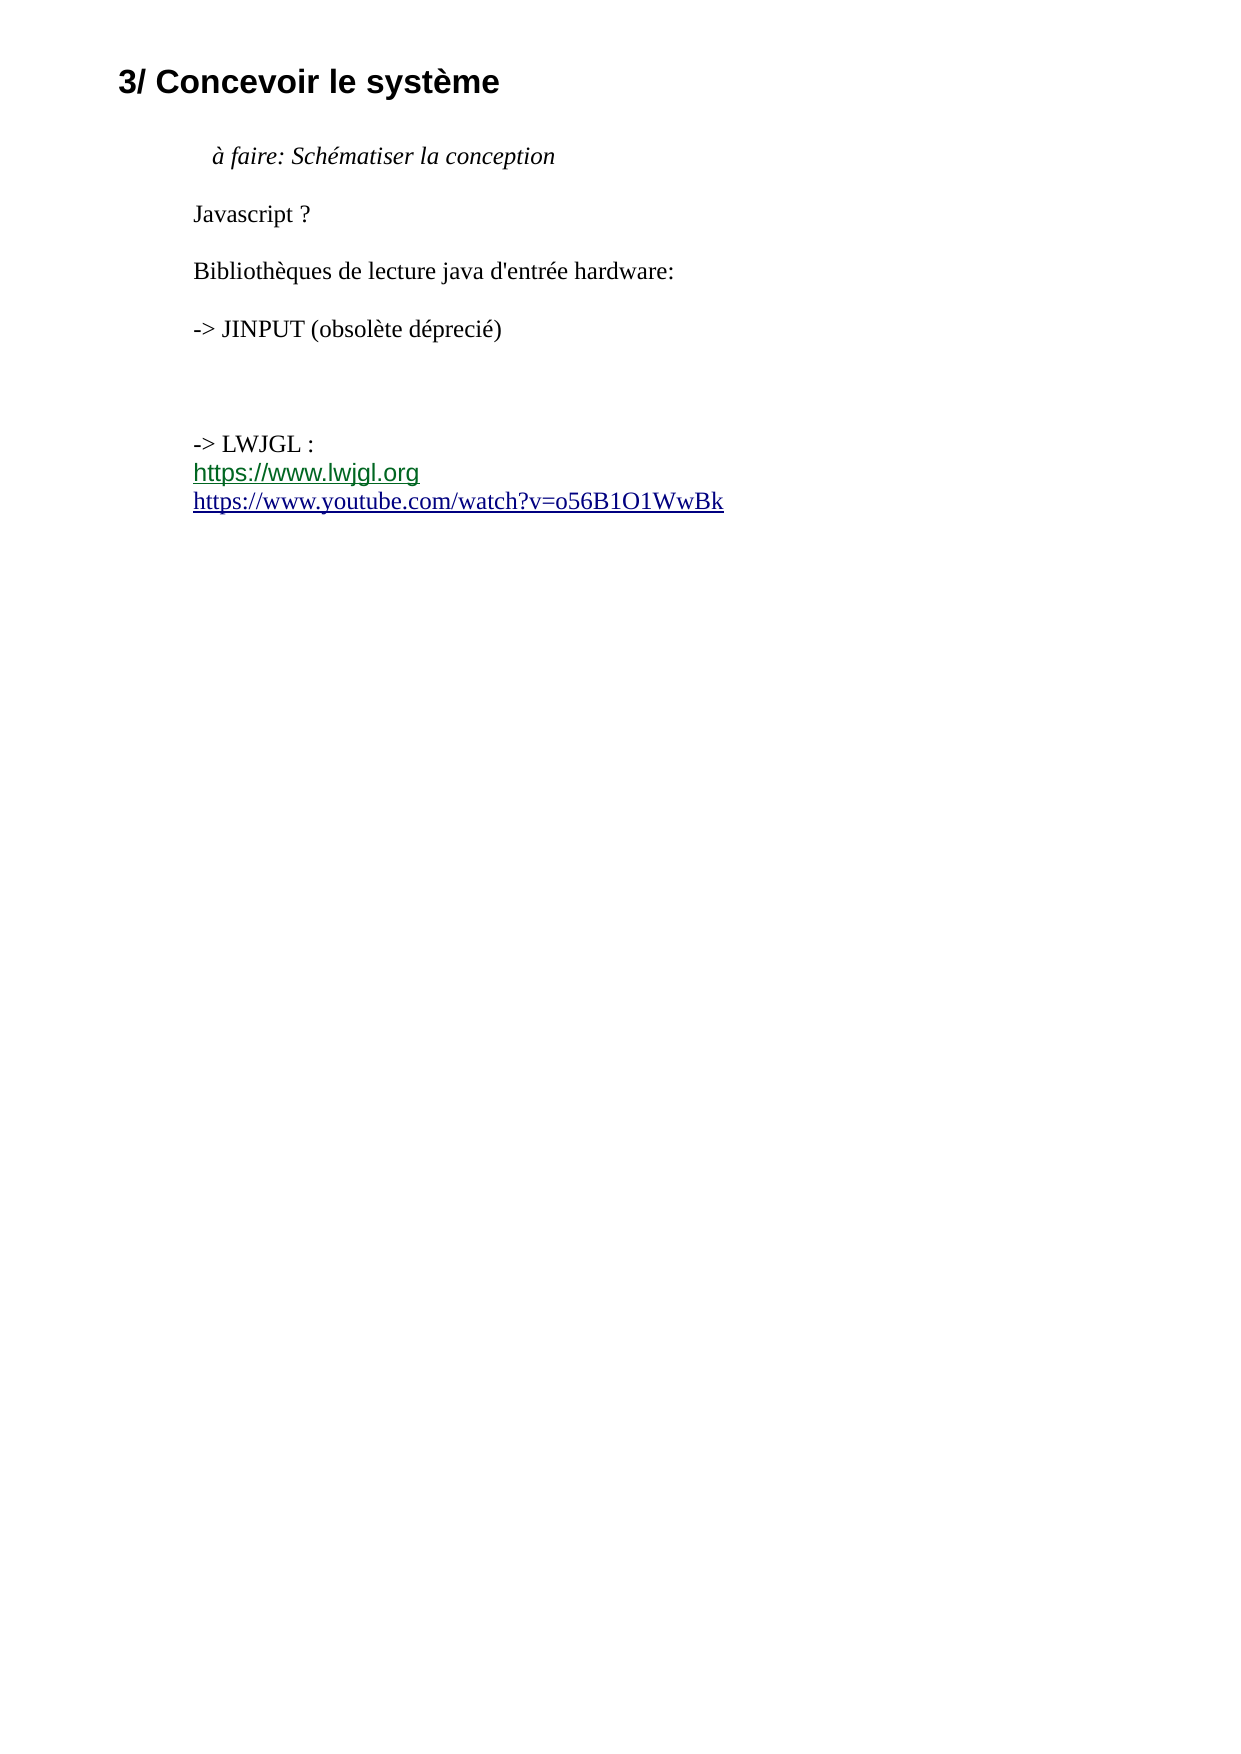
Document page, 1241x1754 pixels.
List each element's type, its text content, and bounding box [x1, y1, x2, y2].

text à faire: Schématiser la conception [212, 141, 1094, 170]
text Javascript ? [193, 199, 1122, 228]
text Bibliothèques de lecture java d'entrée hardware: [193, 256, 1122, 285]
text https://www.lwjgl.org [193, 458, 1122, 486]
text https://www.youtube.com/watch?v=o56B1O1WwBk [193, 486, 1122, 515]
text -> JINPUT (obsolète déprecié) [193, 314, 1122, 343]
subtitle 3/ Concevoir le système [118, 61, 1122, 100]
text -> LWJGL : [193, 429, 1122, 458]
